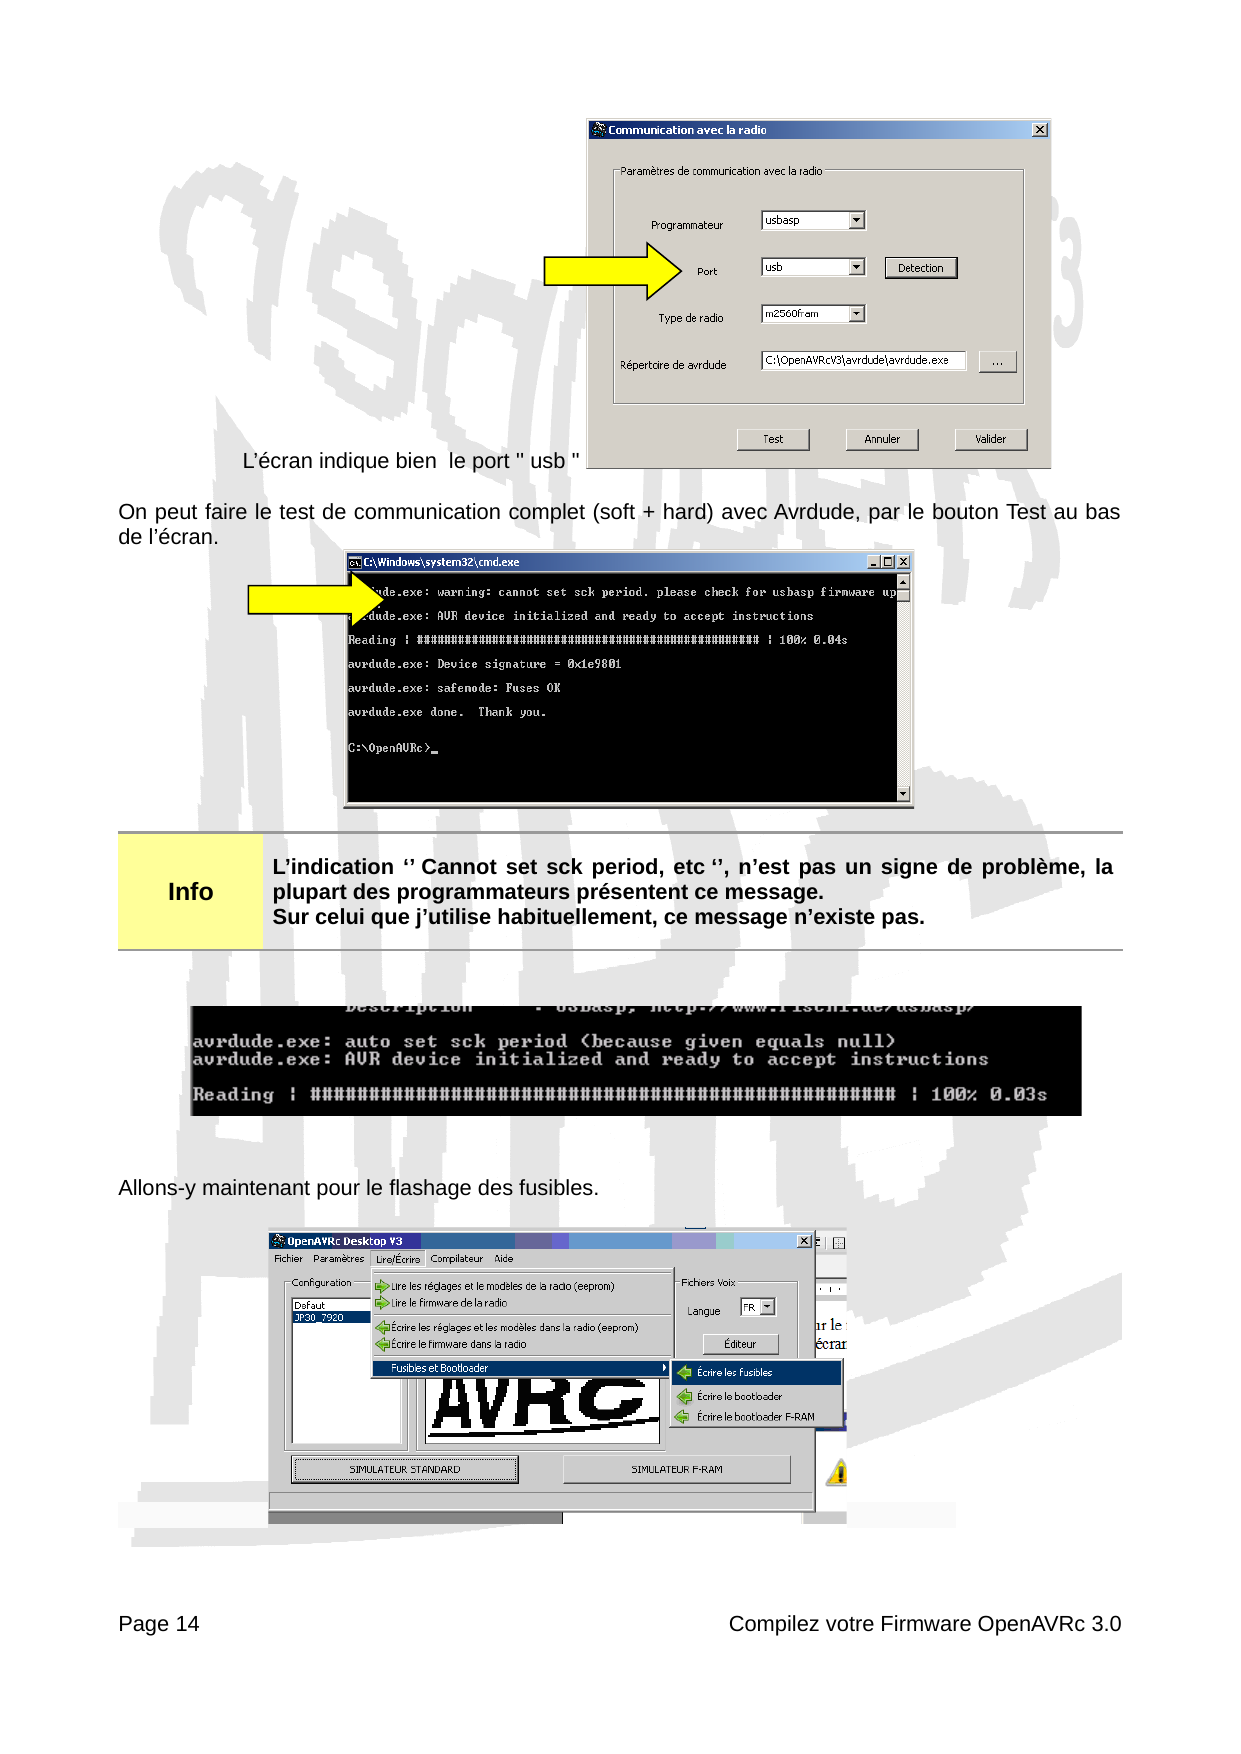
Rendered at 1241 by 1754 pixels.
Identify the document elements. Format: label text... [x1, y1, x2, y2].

text L’écran indique bien le port '' usb '' [118, 118, 1122, 473]
table_header L’indication ‘’ Cannot set sck period, etc ‘’, n’est pas un signe de problème, la plupart des programmateurs présentent ce message. Sur celui que j’utilise habituellement, ce message n’existe pas. [264, 834, 1122, 949]
picture [343, 549, 915, 809]
text On peut faire le test de communication complet (soft + hard) avec Avrdude, par le bouton Test au bas de l’écran. [118, 499, 1122, 549]
picture [586, 118, 1052, 469]
text Allons-y maintenant pour le flashage des fusibles. [118, 1175, 1122, 1201]
table_header Info [118, 834, 263, 949]
